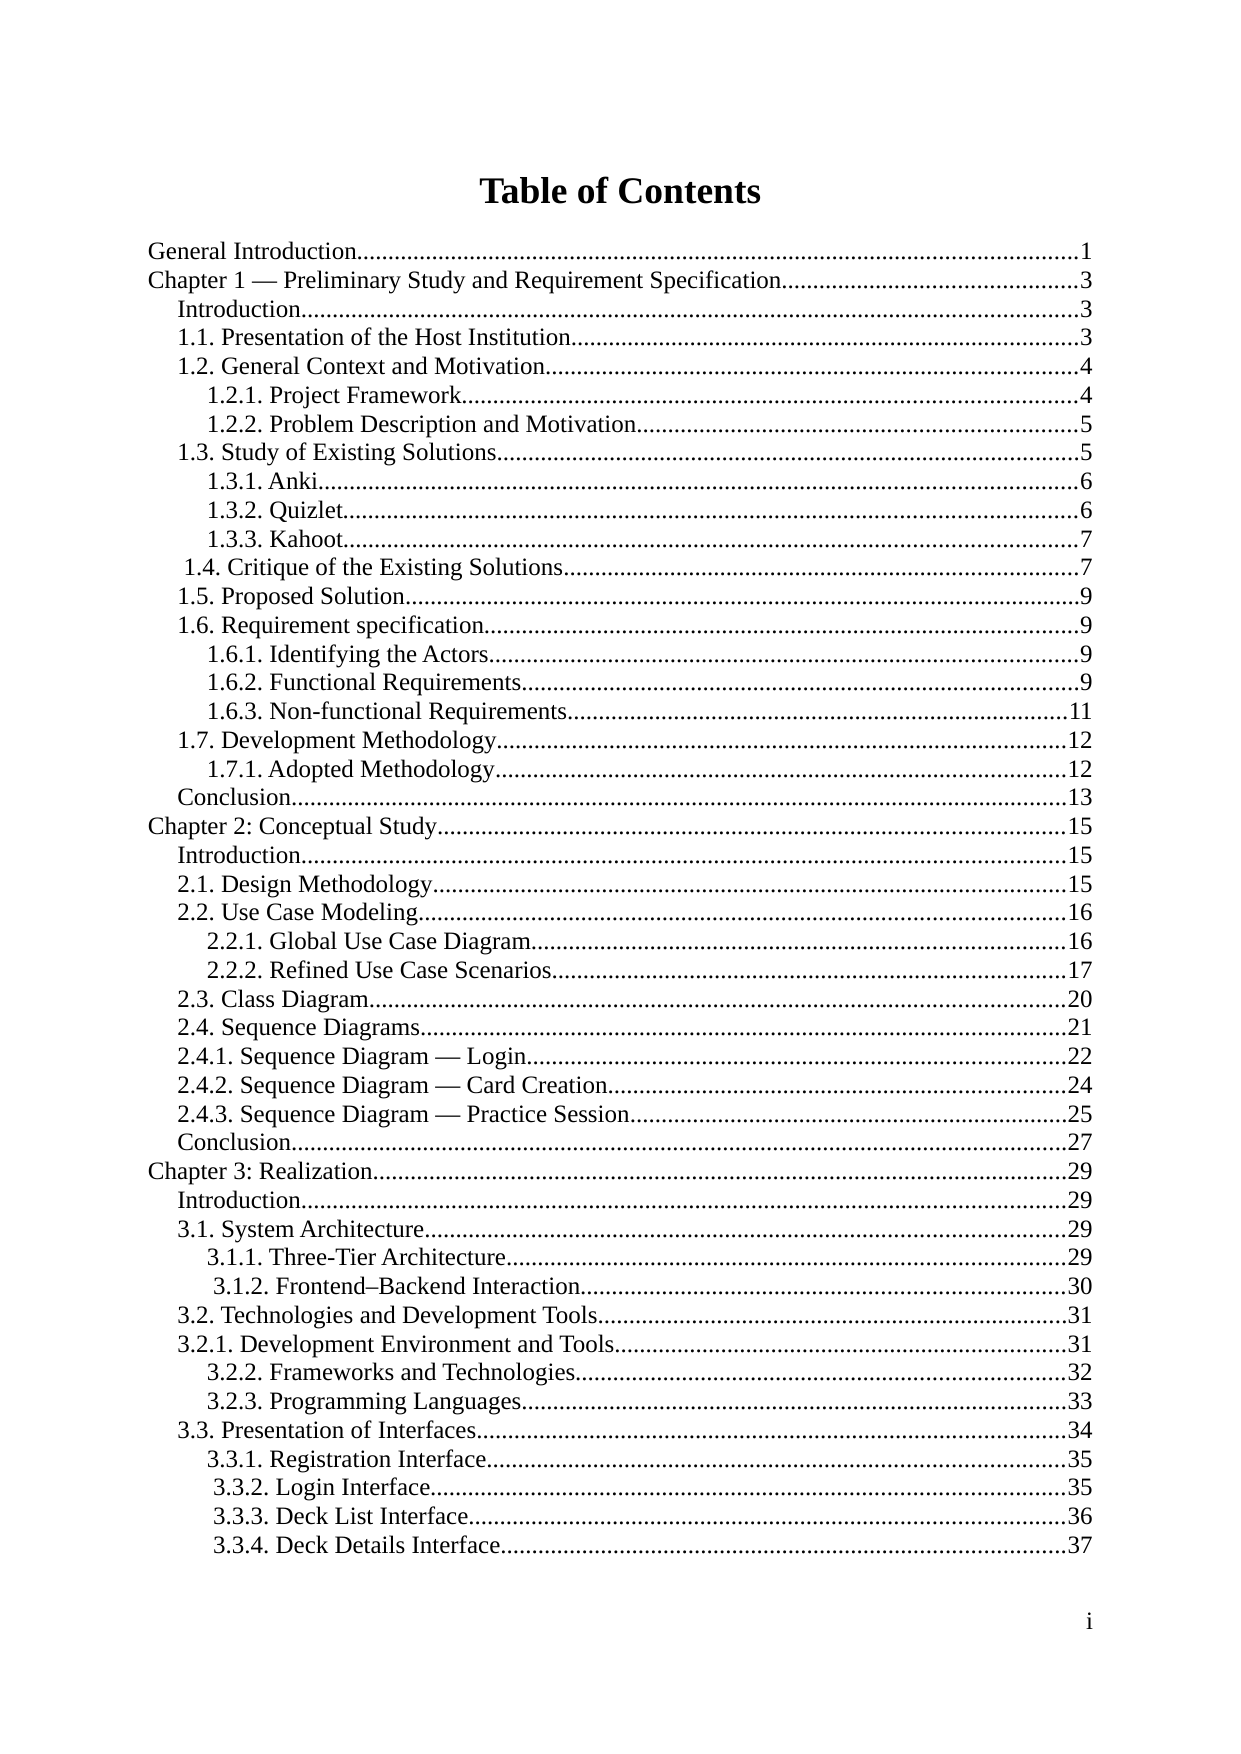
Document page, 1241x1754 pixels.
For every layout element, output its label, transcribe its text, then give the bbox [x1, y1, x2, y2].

text 3.3.4. Deck Details Interface 37 [207, 1530, 1093, 1559]
text 3.3.2. Login Interface 35 [207, 1472, 1093, 1501]
text 2.4.2. Sequence Diagram — Card Creation 24 [177, 1070, 1093, 1099]
text Conclusion 27 [177, 1127, 1093, 1156]
text 1.3. Study of Existing Solutions 5 [177, 437, 1093, 466]
text Introduction 15 [177, 840, 1093, 869]
text 3.3. Presentation of Interfaces 34 [177, 1415, 1093, 1444]
text 2.2.1. Global Use Case Diagram 16 [207, 926, 1093, 955]
text 3.2.3. Programming Languages 33 [207, 1386, 1093, 1415]
text 2.4. Sequence Diagrams 21 [177, 1012, 1093, 1041]
text 1.2.2. Problem Description and Motivation 5 [207, 409, 1093, 437]
text 3.3.3. Deck List Interface 36 [207, 1501, 1093, 1530]
text 2.4.1. Sequence Diagram — Login 22 [177, 1041, 1093, 1070]
text 1.7. Development Methodology 12 [177, 725, 1093, 754]
text Chapter 3: Realization 29 [148, 1156, 1093, 1185]
text General Introduction 1 [148, 236, 1093, 265]
text 1.5. Proposed Solution 9 [177, 581, 1093, 610]
text Conclusion 13 [177, 782, 1093, 811]
text 1.6. Requirement specification 9 [177, 610, 1093, 639]
text 3.1.2. Frontend–Backend Interaction 30 [207, 1271, 1093, 1300]
text 3.2.1. Development Environment and Tools 31 [177, 1329, 1093, 1357]
text 1.1. Presentation of the Host Institution 3 [177, 322, 1093, 351]
text 1.2.1. Project Framework 4 [207, 380, 1093, 409]
text 1.3.2. Quizlet 6 [207, 495, 1093, 524]
text 3.2.2. Frameworks and Technologies 32 [207, 1357, 1093, 1386]
text 2.2.2. Refined Use Case Scenarios 17 [207, 955, 1093, 984]
text 2.3. Class Diagram 20 [177, 984, 1093, 1012]
text Chapter 2: Conceptual Study 15 [148, 811, 1093, 840]
text 2.2. Use Case Modeling 16 [177, 897, 1093, 926]
subtitle Table of Contents [148, 168, 1093, 211]
text 1.4. Critique of the Existing Solutions 7 [177, 552, 1093, 581]
text 1.7.1. Adopted Methodology 12 [207, 754, 1093, 782]
text Chapter 1 — Preliminary Study and Requirement Specification 3 [148, 265, 1093, 294]
text 1.6.2. Functional Requirements 9 [207, 667, 1093, 696]
text 1.3.3. Kahoot 7 [207, 524, 1093, 552]
text 2.4.3. Sequence Diagram — Practice Session 25 [177, 1099, 1093, 1127]
text 3.1.1. Three-Tier Architecture 29 [207, 1242, 1093, 1271]
text Introduction 3 [177, 294, 1093, 322]
text Introduction 29 [177, 1185, 1093, 1214]
text 1.2. General Context and Motivation 4 [177, 351, 1093, 380]
text 3.3.1. Registration Interface 35 [207, 1444, 1093, 1472]
text 1.6.3. Non-functional Requirements 11 [207, 696, 1093, 725]
text 3.2. Technologies and Development Tools 31 [177, 1300, 1093, 1329]
text 1.6.1. Identifying the Actors 9 [207, 639, 1093, 667]
text 2.1. Design Methodology 15 [177, 869, 1093, 897]
text 1.3.1. Anki 6 [207, 466, 1093, 495]
text 3.1. System Architecture 29 [177, 1214, 1093, 1242]
